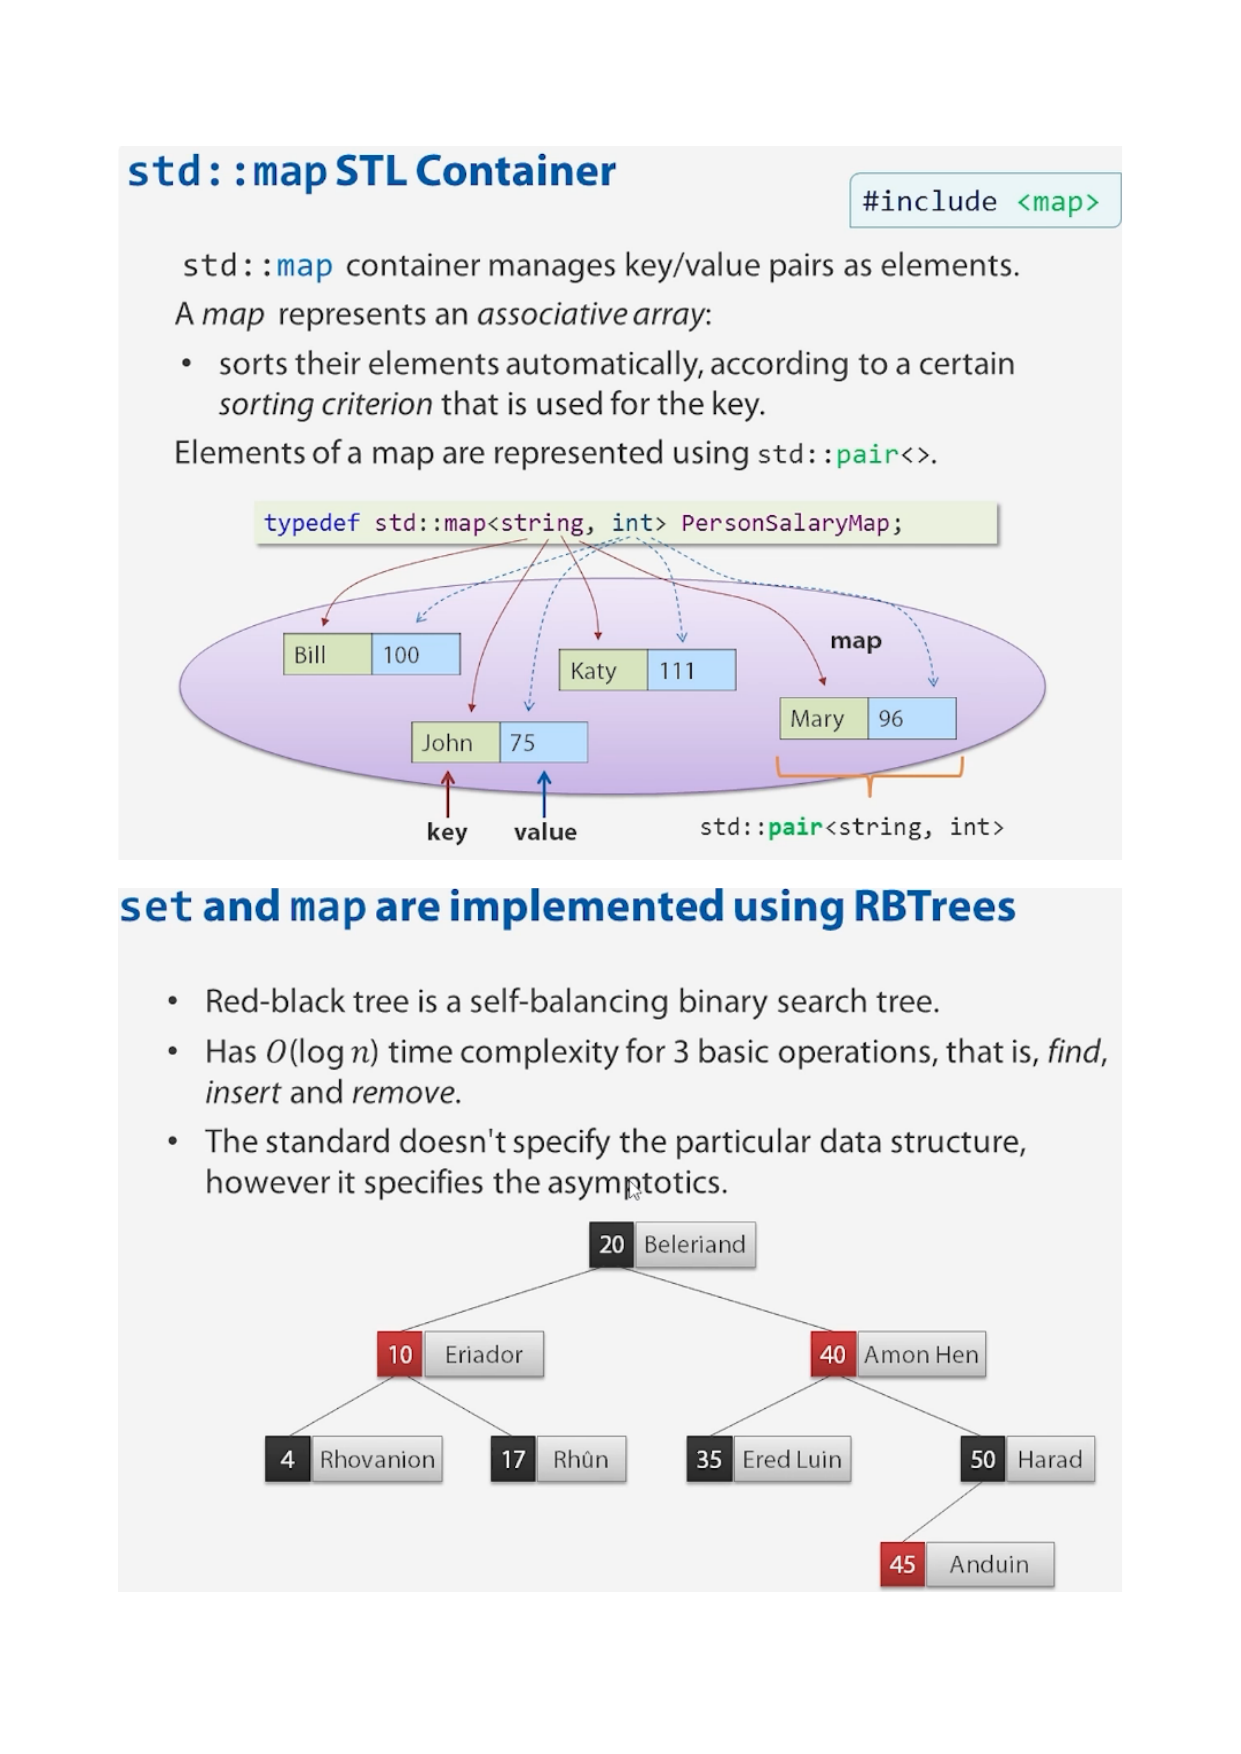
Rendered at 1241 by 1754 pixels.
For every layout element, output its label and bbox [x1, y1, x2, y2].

picture [118, 888, 1123, 1592]
picture [118, 146, 1123, 860]
